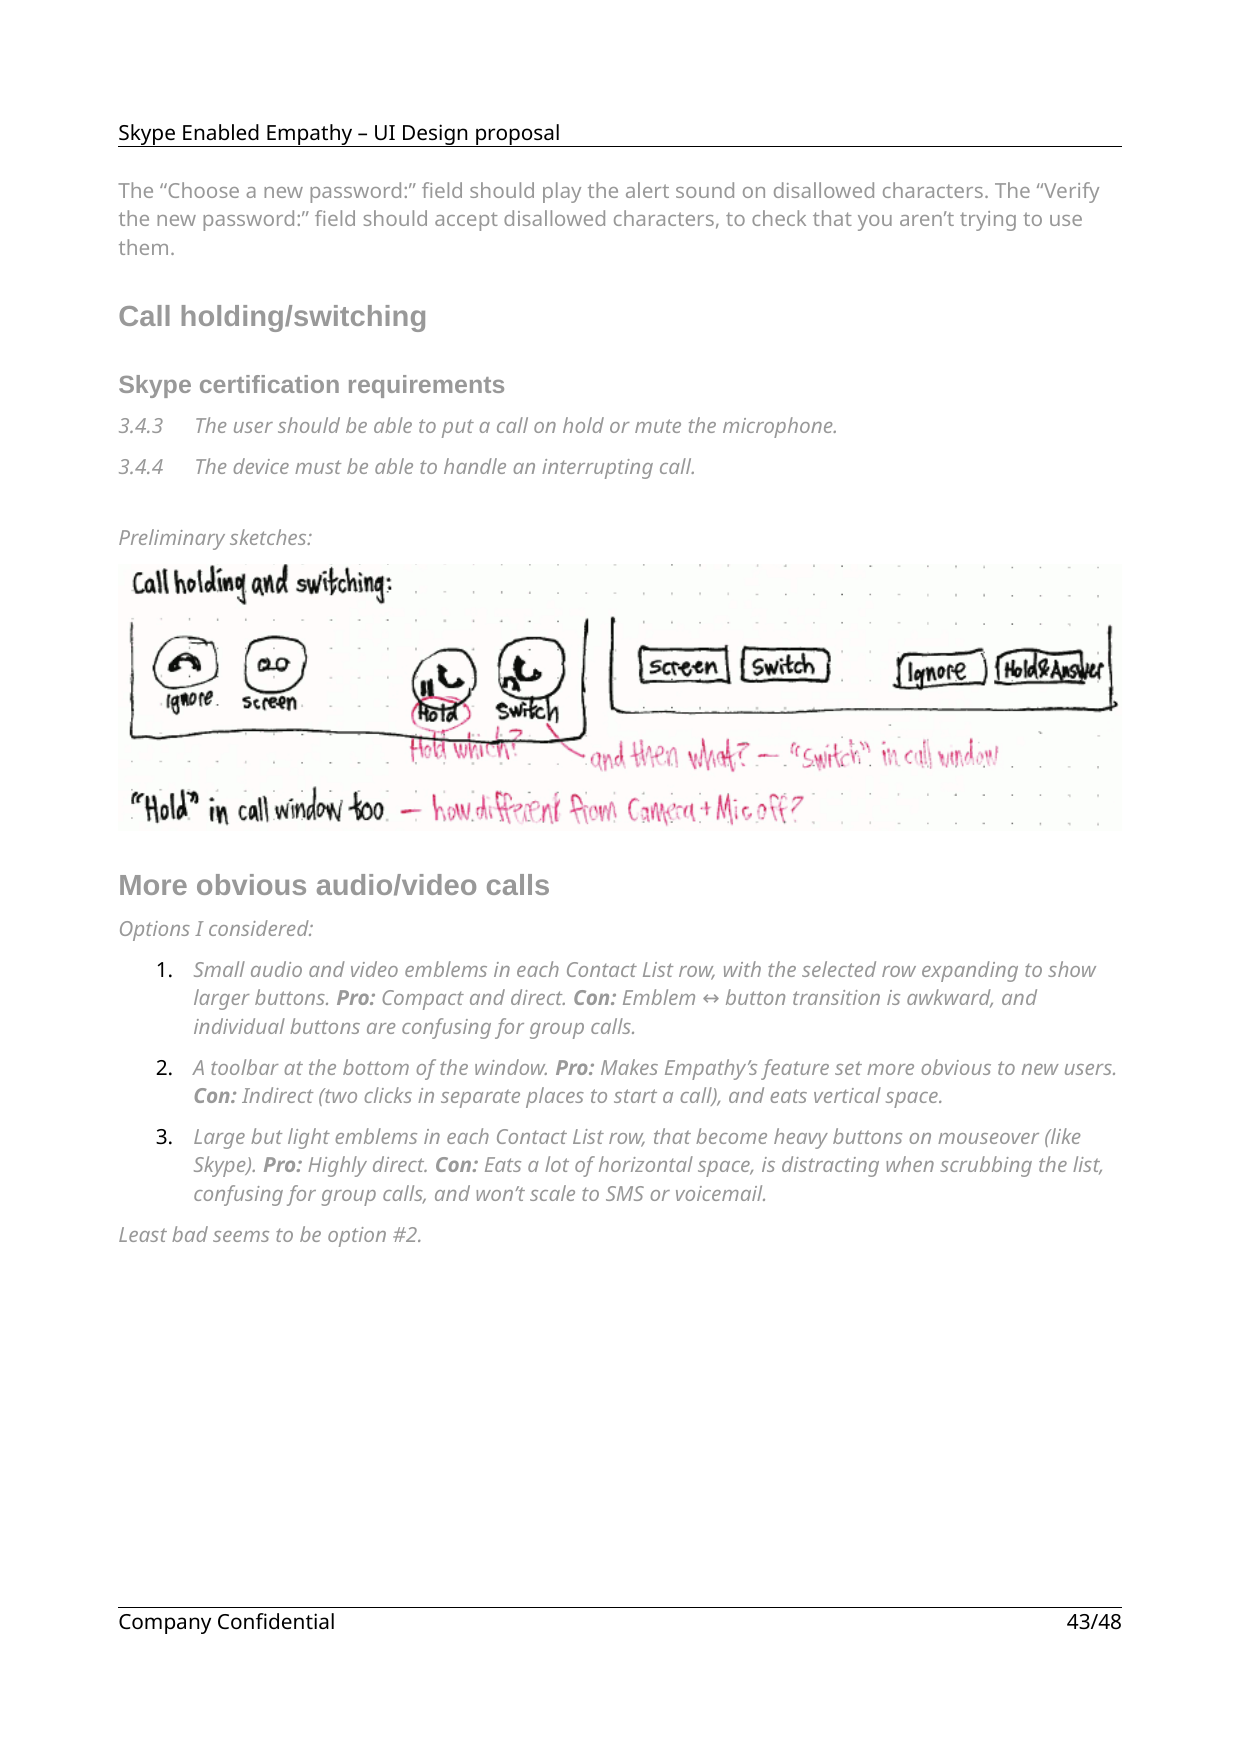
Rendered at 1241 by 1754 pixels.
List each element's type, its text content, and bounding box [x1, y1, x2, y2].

list Large but light emblems in each Contact List row, that become heavy buttons on mouseover (like Skype). Pro: Highly direct. Con: Eats a lot of horizontal space, is distracting when scrubbing the list, confusing for group calls, and won’t scale to SMS or voicemail. [156, 1122, 1122, 1207]
text The “Choose a new password:” field should play the alert sound on disallowed characters. The “Verify the new password:” field should accept disallowed characters, to check that you aren’t trying to use them. [118, 176, 1122, 261]
text Least bad seems to be option #2. [118, 1220, 1122, 1248]
list A toolbar at the bottom of the window. Pro: Makes Empathy’s feature set more obvious to new users. Con: Indirect (two clicks in separate places to start a call), and eats vertical space. [156, 1053, 1122, 1109]
list Small audio and video emblems in each Contact List row, with the selected row expanding to show larger buttons. Pro: Compact and direct. Con: Emblem ↔ button transition is awkward, and individual buttons are confusing for group calls. [156, 955, 1122, 1040]
table_cell The device must be able to handle an interrupting call. [194, 452, 1122, 493]
picture [118, 564, 1123, 831]
subtitle More obvious audio/video calls [118, 868, 1122, 901]
table_cell 3.4.4 [118, 452, 194, 493]
subtitle Skype certification requirements [118, 370, 1122, 399]
text Preliminary sketches: [118, 523, 1122, 552]
subtitle Call holding/switching [118, 299, 1122, 332]
text Options I considered: [118, 914, 1122, 942]
table_header The user should be able to put a call on hold or mute the microphone. [194, 411, 1122, 452]
table_header 3.4.3 [118, 411, 194, 452]
